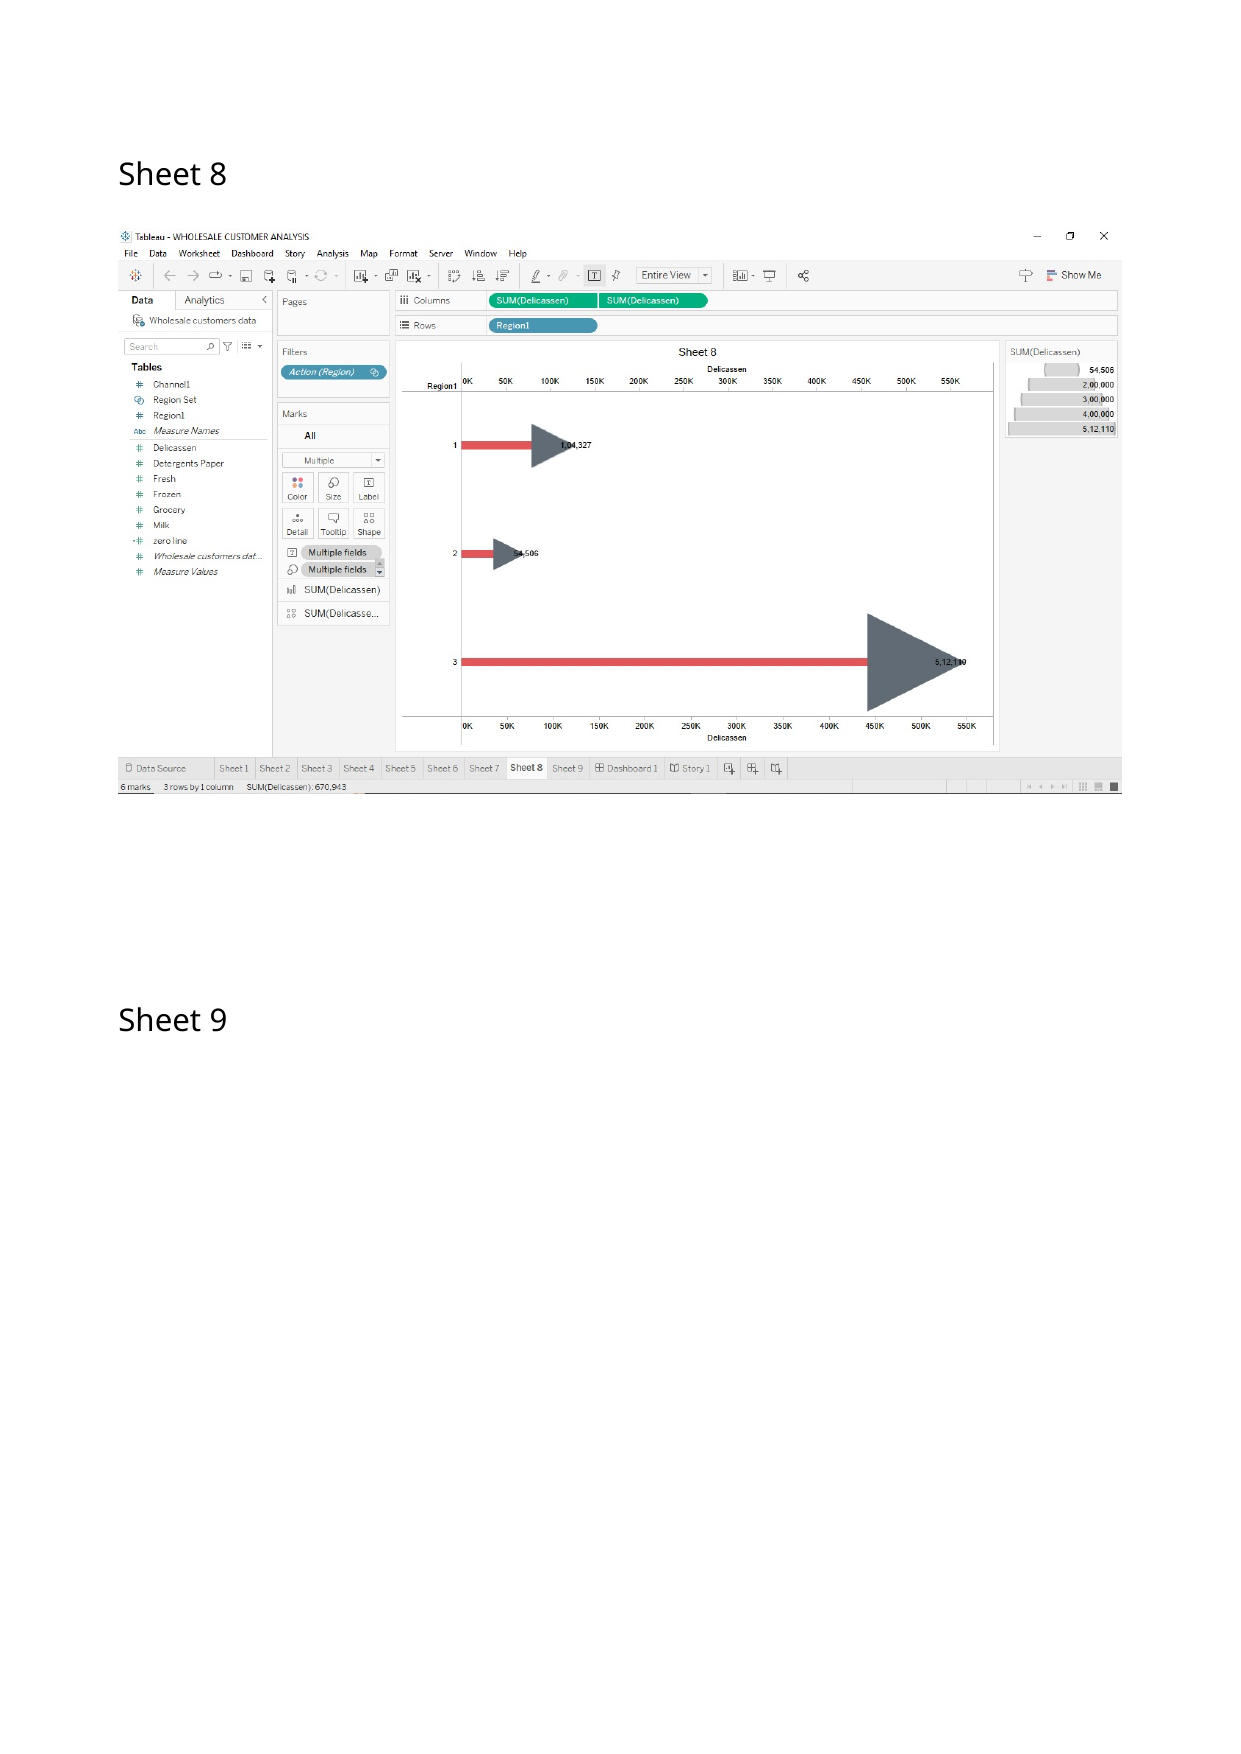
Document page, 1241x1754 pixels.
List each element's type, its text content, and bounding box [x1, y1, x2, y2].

text Sheet 8 [118, 152, 1122, 195]
text Sheet 9 [118, 998, 1122, 1040]
picture [118, 228, 1122, 794]
